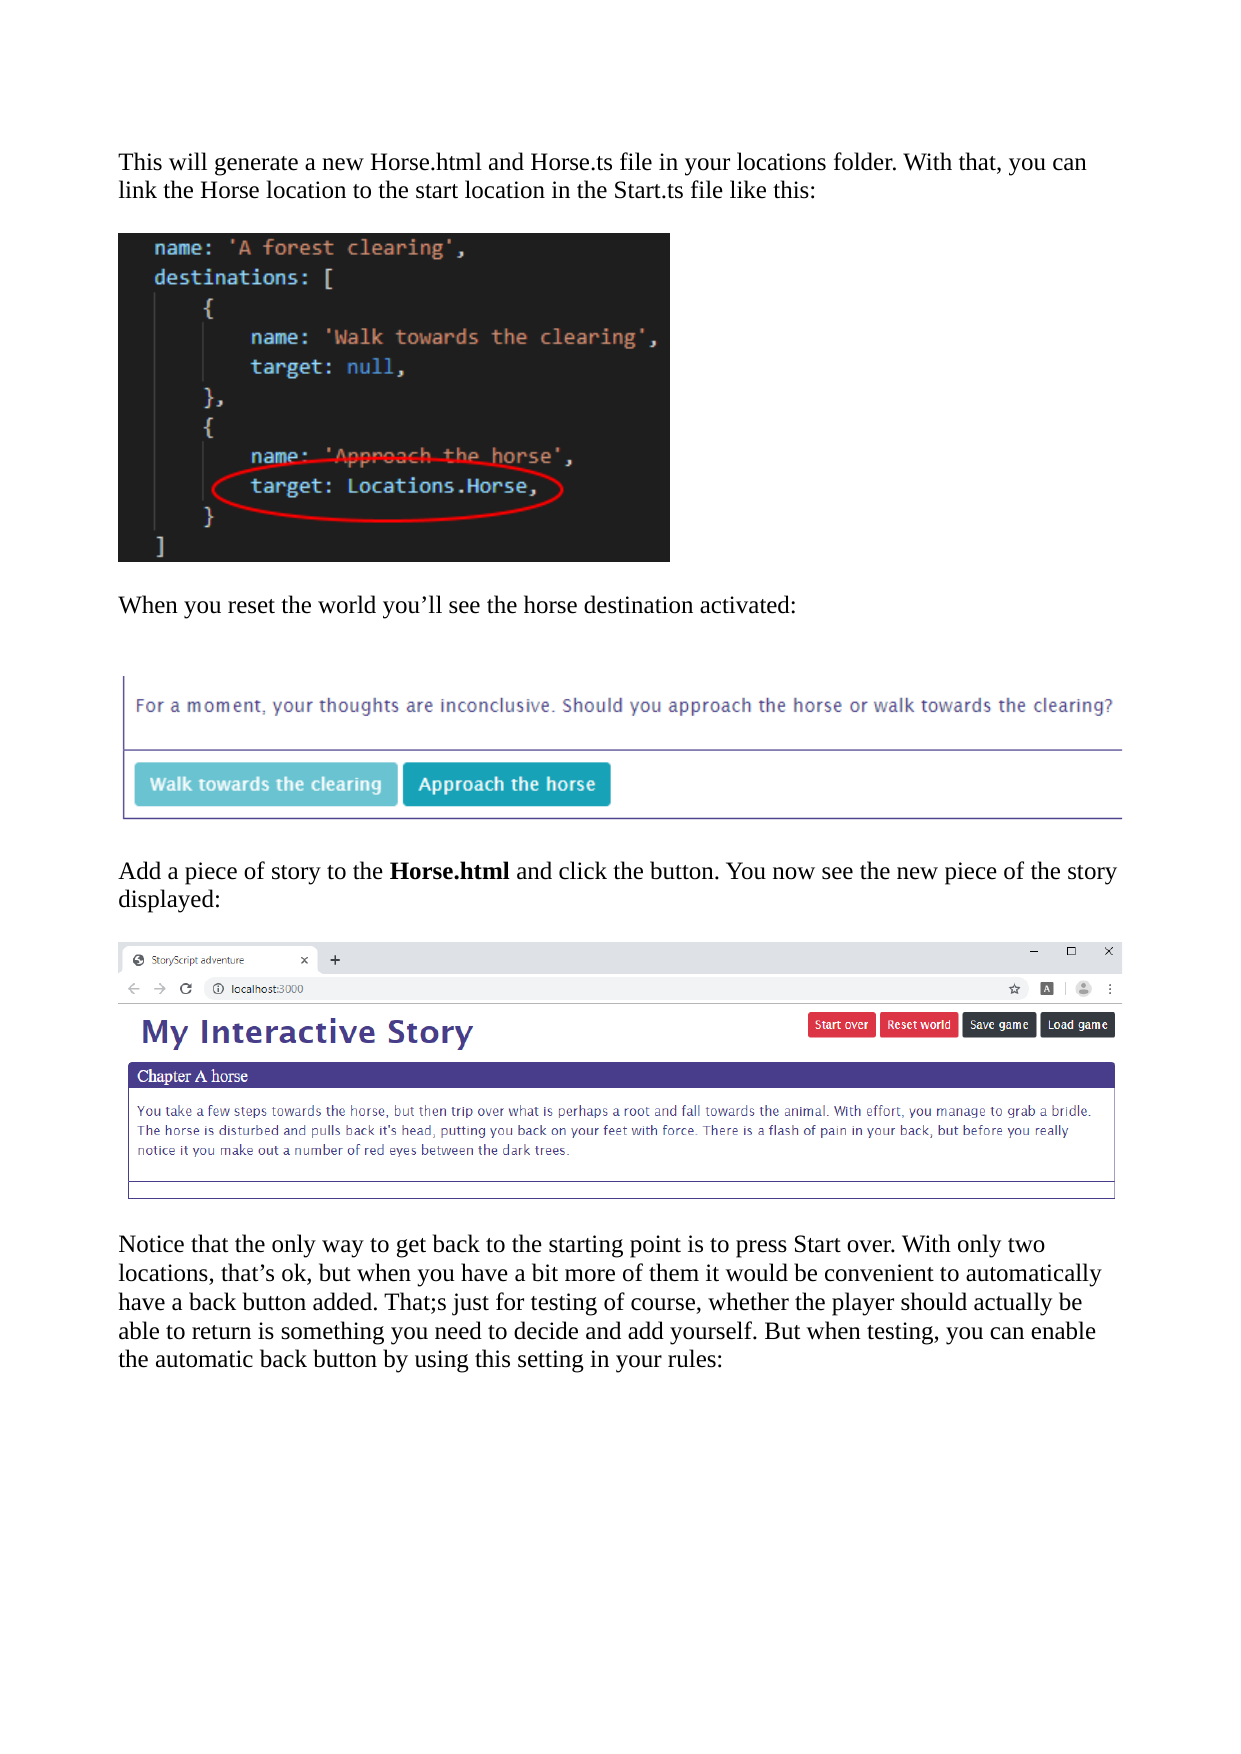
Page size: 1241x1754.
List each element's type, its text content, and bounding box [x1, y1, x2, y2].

text Notice that the only way to get back to the starting point is to press Start over. With only two locations, that’s ok, but when you have a bit more of them it would be convenient to automatically have a back button added. That;s just for testing of course, whether the player should actually be able to return is something you need to decide and add yourself. But when testing, you can enable the automatic back button by using this setting in your rules: [118, 1229, 1122, 1373]
text This will generate a new Horse.html and Horse.ts file in your locations folder. With that, you can link the Horse location to the start location in the Start.ts file like this: [118, 147, 1122, 204]
text When you reset the world you’ll see the horse destination activated: [118, 590, 1122, 619]
text Add a piece of story to the Horse.html and click the button. You now see the new piece of the story displayed: [118, 856, 1122, 913]
